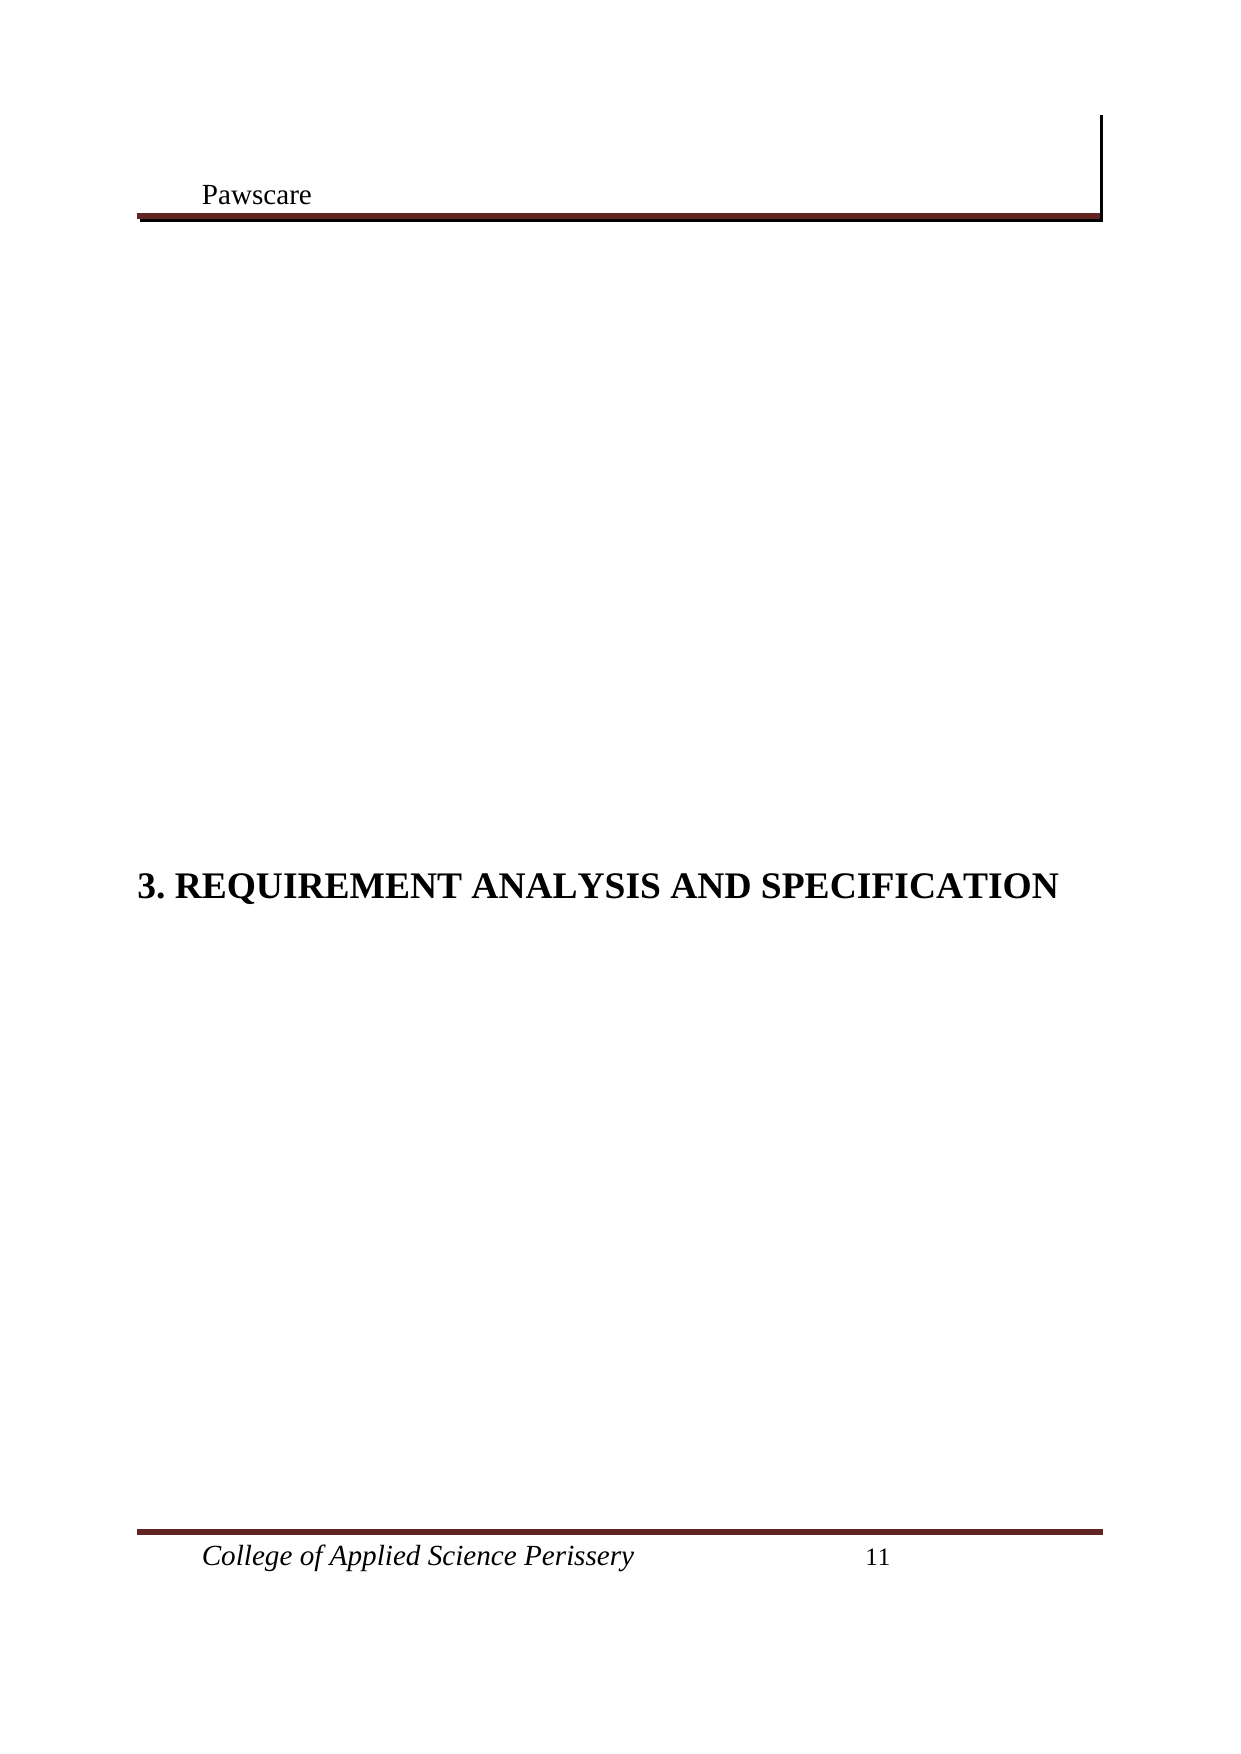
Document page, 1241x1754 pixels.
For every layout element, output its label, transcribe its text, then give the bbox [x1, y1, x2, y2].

list REQUIREMENT ANALYSIS AND SPECIFICATION [137, 864, 1103, 907]
